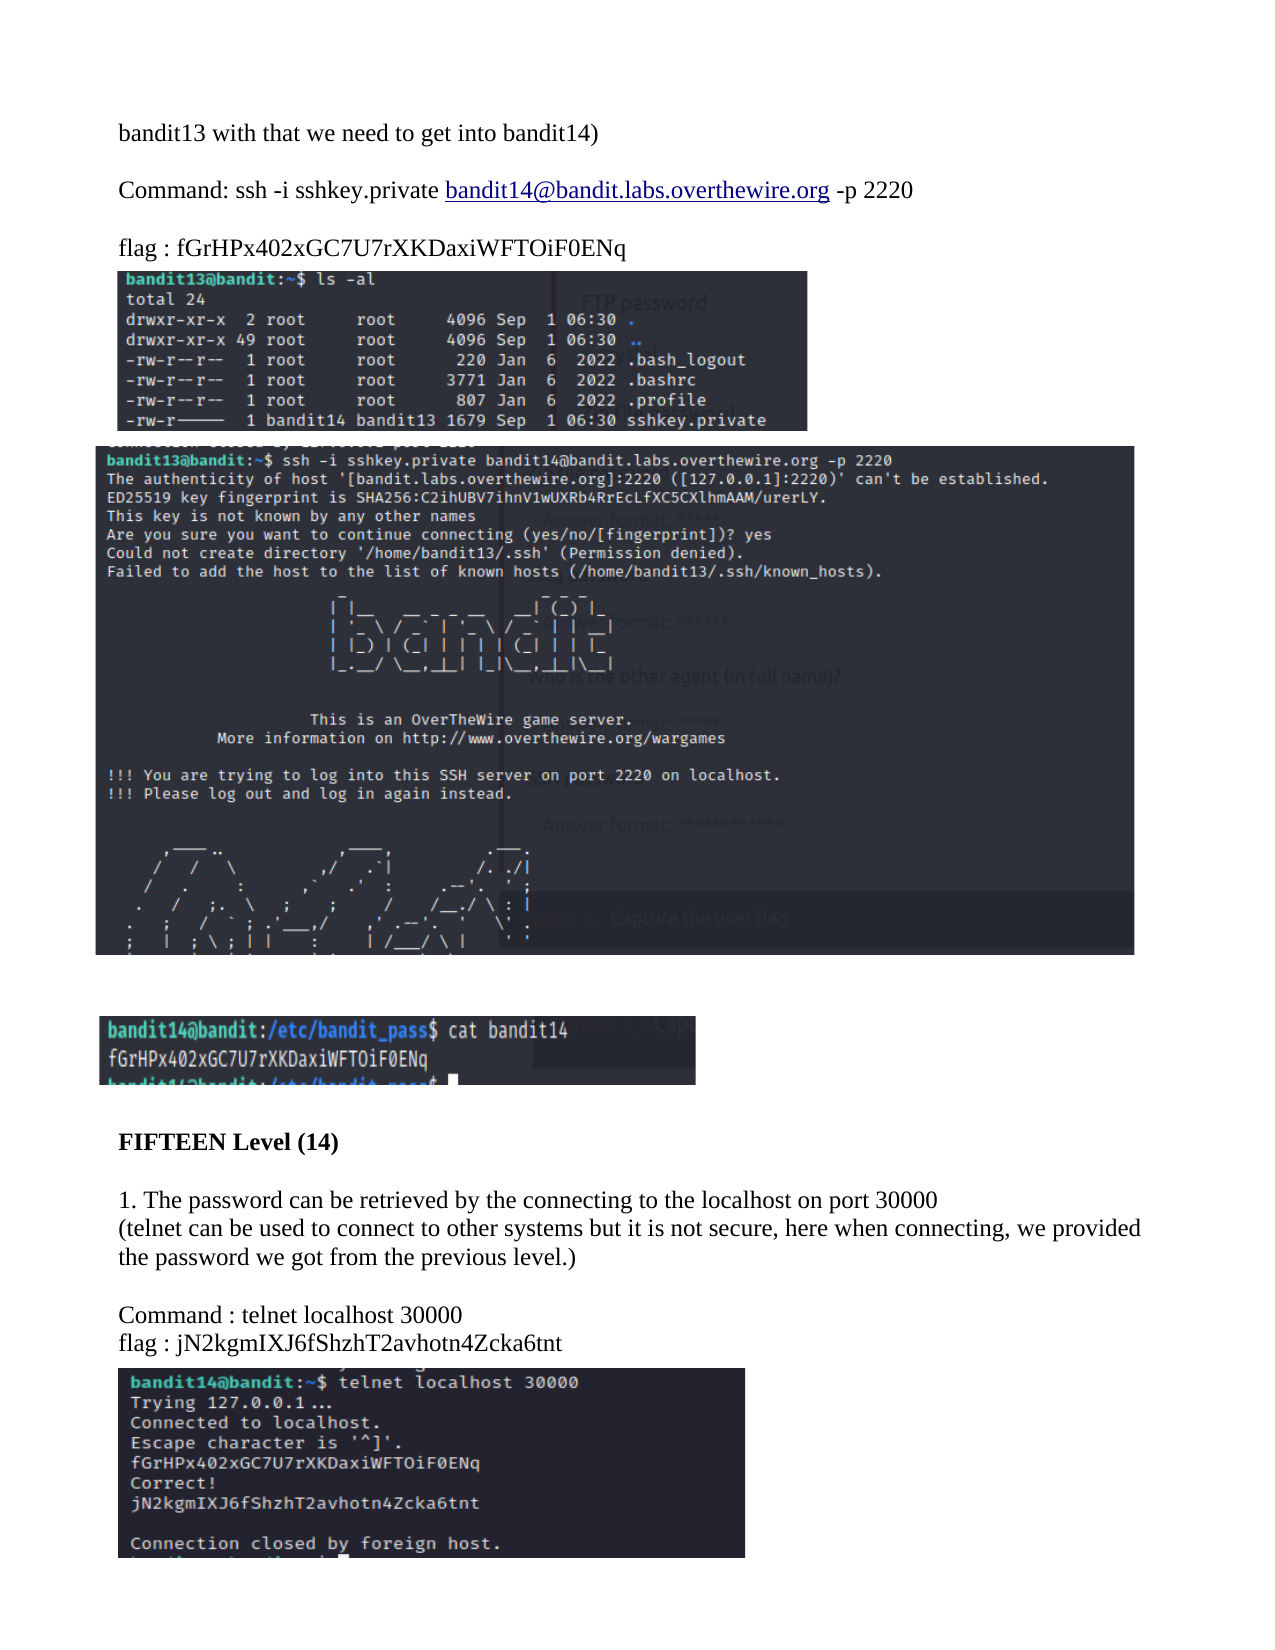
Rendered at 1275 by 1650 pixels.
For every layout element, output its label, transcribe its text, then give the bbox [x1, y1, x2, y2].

text FIFTEEN Level (14) [118, 1127, 1157, 1156]
picture [95, 446, 1135, 955]
text bandit13 with that we need to get into bandit14) [118, 118, 1157, 147]
text (telnet can be used to connect to other systems but it is not secure, here when connecting, we provided the password we got from the previous level.) [118, 1213, 1157, 1271]
picture [99, 1016, 696, 1085]
text Command : telnet localhost 30000 [118, 1300, 1157, 1328]
picture [118, 1368, 745, 1558]
text flag : jN2kgmIXJ6fShzhT2avhotn4Zcka6tnt [118, 1328, 1157, 1357]
text flag : fGrHPx402xGC7U7rXKDaxiWFTOiF0ENq [118, 233, 1157, 262]
text Command: ssh -i sshkey.private bandit14@bandit.labs.overthewire.org -p 2220 [118, 176, 1157, 204]
picture [117, 271, 808, 431]
text 1. The password can be retrieved by the connecting to the localhost on port 30000 [118, 1185, 1157, 1213]
